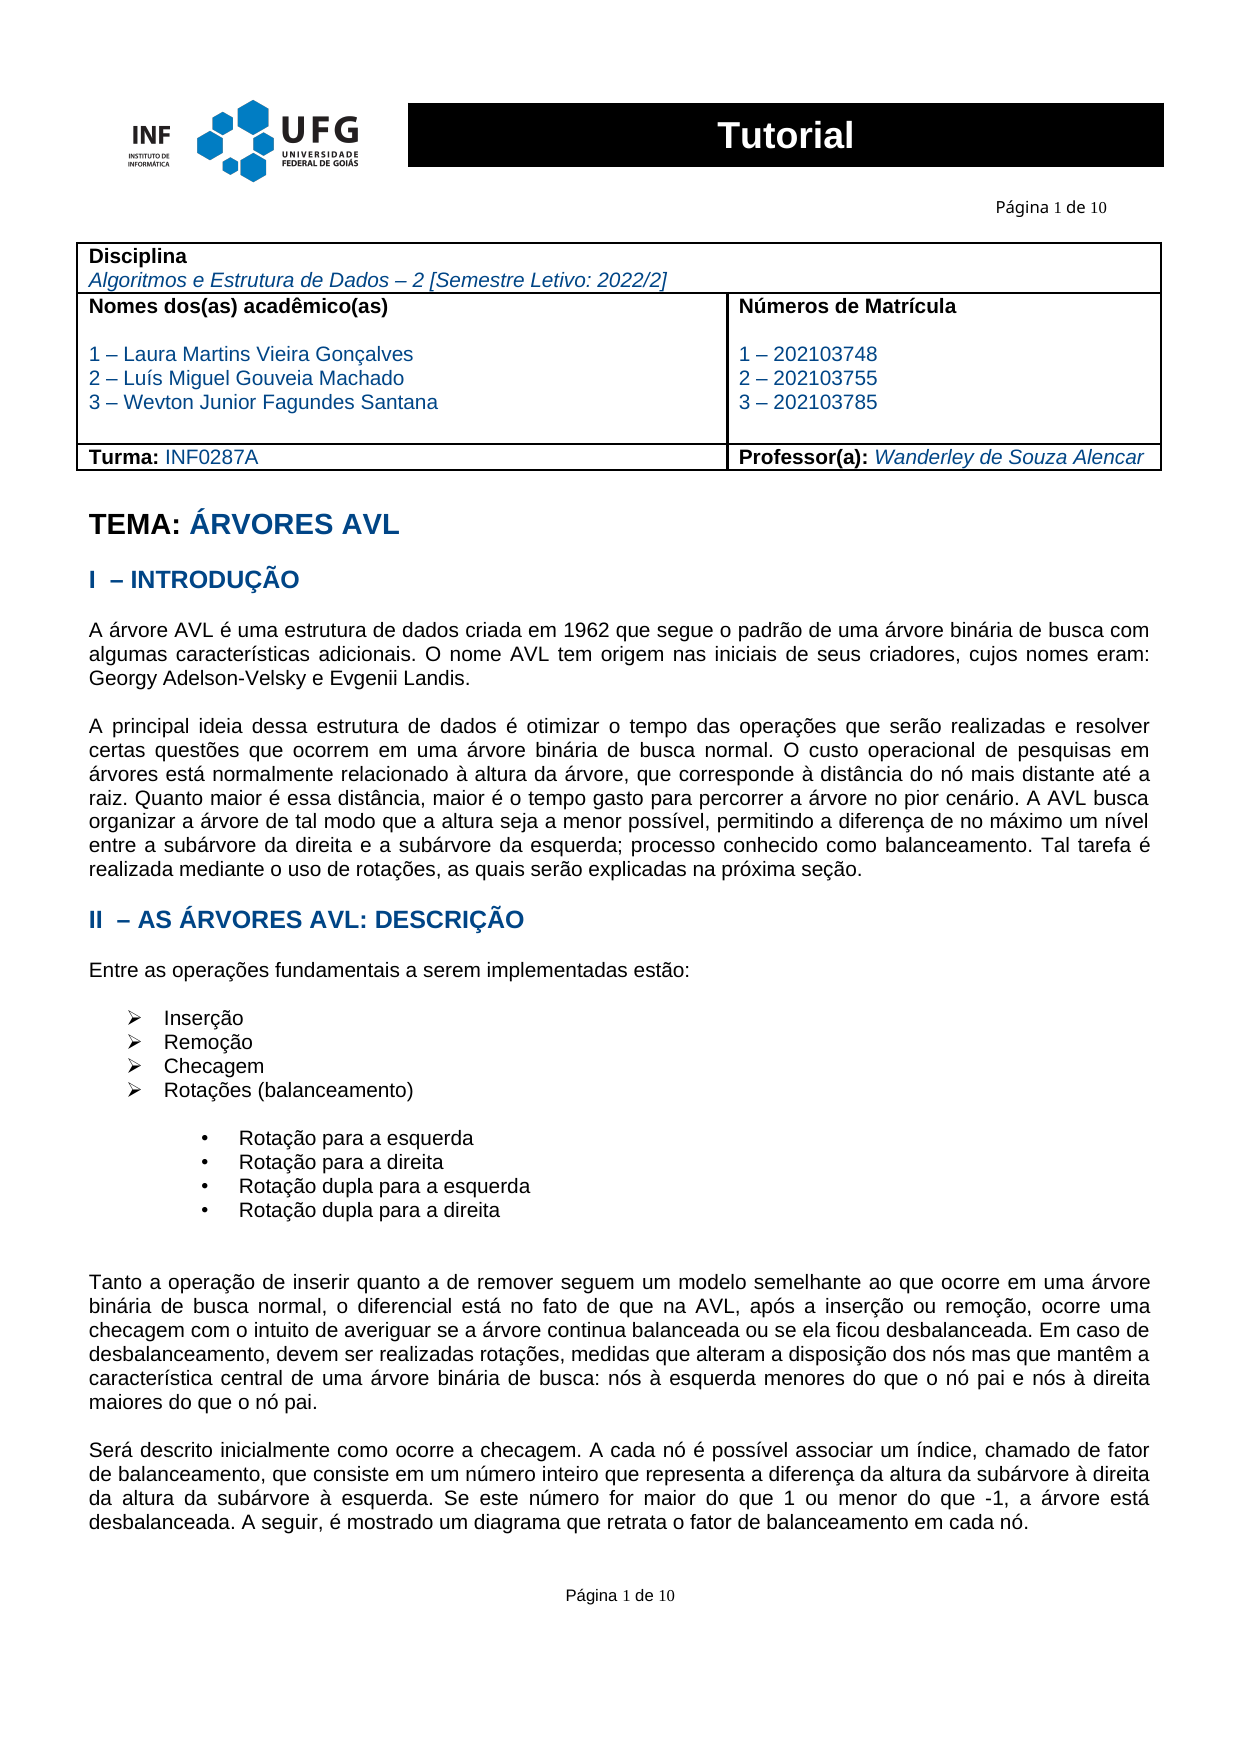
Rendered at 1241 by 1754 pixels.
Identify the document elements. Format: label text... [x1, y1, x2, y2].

text Entre as operações fundamentais a serem implementadas estão: [89, 958, 1152, 982]
text TEMA: ÁRVORES AVL [89, 507, 1152, 541]
list Rotação dupla para a esquerda [201, 1174, 1152, 1198]
text I – INTRODUÇÃO [89, 565, 1152, 594]
text A principal ideia dessa estrutura de dados é otimizar o tempo das operações que serão realizadas e resolver certas questões que ocorrem em uma árvore binária de busca normal. O custo operacional de pesquisas em árvores está normalmente relacionado à altura da árvore, que corresponde à distância do nó mais distante até a raiz. Quanto maior é essa distância, maior é o tempo gasto para percorrer a árvore no pior cenário. A AVL busca organizar a árvore de tal modo que a altura seja a menor possível, permitindo a diferença de no máximo um nível entre a subárvore da direita e a subárvore da esquerda; processo conhecido como balanceamento. Tal tarefa é realizada mediante o uso de rotações, as quais serão explicadas na próxima seção. [89, 713, 1152, 881]
list Rotação para a esquerda [201, 1126, 1152, 1150]
picture [126, 97, 363, 186]
table_cell Professor(a): Wanderley de Souza Alencar [729, 445, 1160, 468]
table_cell Nomes dos(as) acadêmico(as) 1 – Laura Martins Vieira Gonçalves 2 – Luís Miguel Gouveia Machado 3 – Wevton Junior Fagundes Santana [78, 294, 726, 442]
list Rotação dupla para a direita [201, 1198, 1152, 1222]
list Checagem [126, 1054, 1152, 1078]
text Será descrito inicialmente como ocorre a checagem. A cada nó é possível associar um índice, chamado de fator de balanceamento, que consiste em um número inteiro que representa a diferença da altura da subárvore à direita da altura da subárvore à esquerda. Se este número for maior do que 1 ou menor do que -1, a árvore está desbalanceada. A seguir, é mostrado um diagrama que retrata o fator de balanceamento em cada nó. [89, 1438, 1152, 1534]
text Tanto a operação de inserir quanto a de remover seguem um modelo semelhante ao que ocorre em uma árvore binária de busca normal, o diferencial está no fato de que na AVL, após a inserção ou remoção, ocorre uma checagem com o intuito de averiguar se a árvore continua balanceada ou se ela ficou desbalanceada. Em caso de desbalanceamento, devem ser realizadas rotações, medidas que alteram a disposição dos nós mas que mantêm a característica central de uma árvore binária de busca: nós à esquerda menores do que o nó pai e nós à direita maiores do que o nó pai. [89, 1270, 1152, 1414]
list Rotação para a direita [201, 1150, 1152, 1174]
table_header Disciplina Algoritmos e Estrutura de Dados – 2 [Semestre Letivo: 2022/2] [78, 244, 1160, 292]
table_cell Turma: INF0287A [78, 445, 726, 468]
list Inserção [126, 1006, 1152, 1030]
table_cell Números de Matrícula 1 – 202103748 2 – 202103755 3 – 202103785 [729, 294, 1160, 442]
list Remoção [126, 1030, 1152, 1054]
text II – AS ÁRVORES AVL: DESCRIÇÃO [89, 905, 1152, 934]
list Rotações (balanceamento) [126, 1078, 1152, 1102]
text A árvore AVL é uma estrutura de dados criada em 1962 que segue o padrão de uma árvore binária de busca com algumas características adicionais. O nome AVL tem origem nas iniciais de seus criadores, cujos nomes eram: Georgy Adelson-Velsky e Evgenii Landis. [89, 618, 1152, 689]
